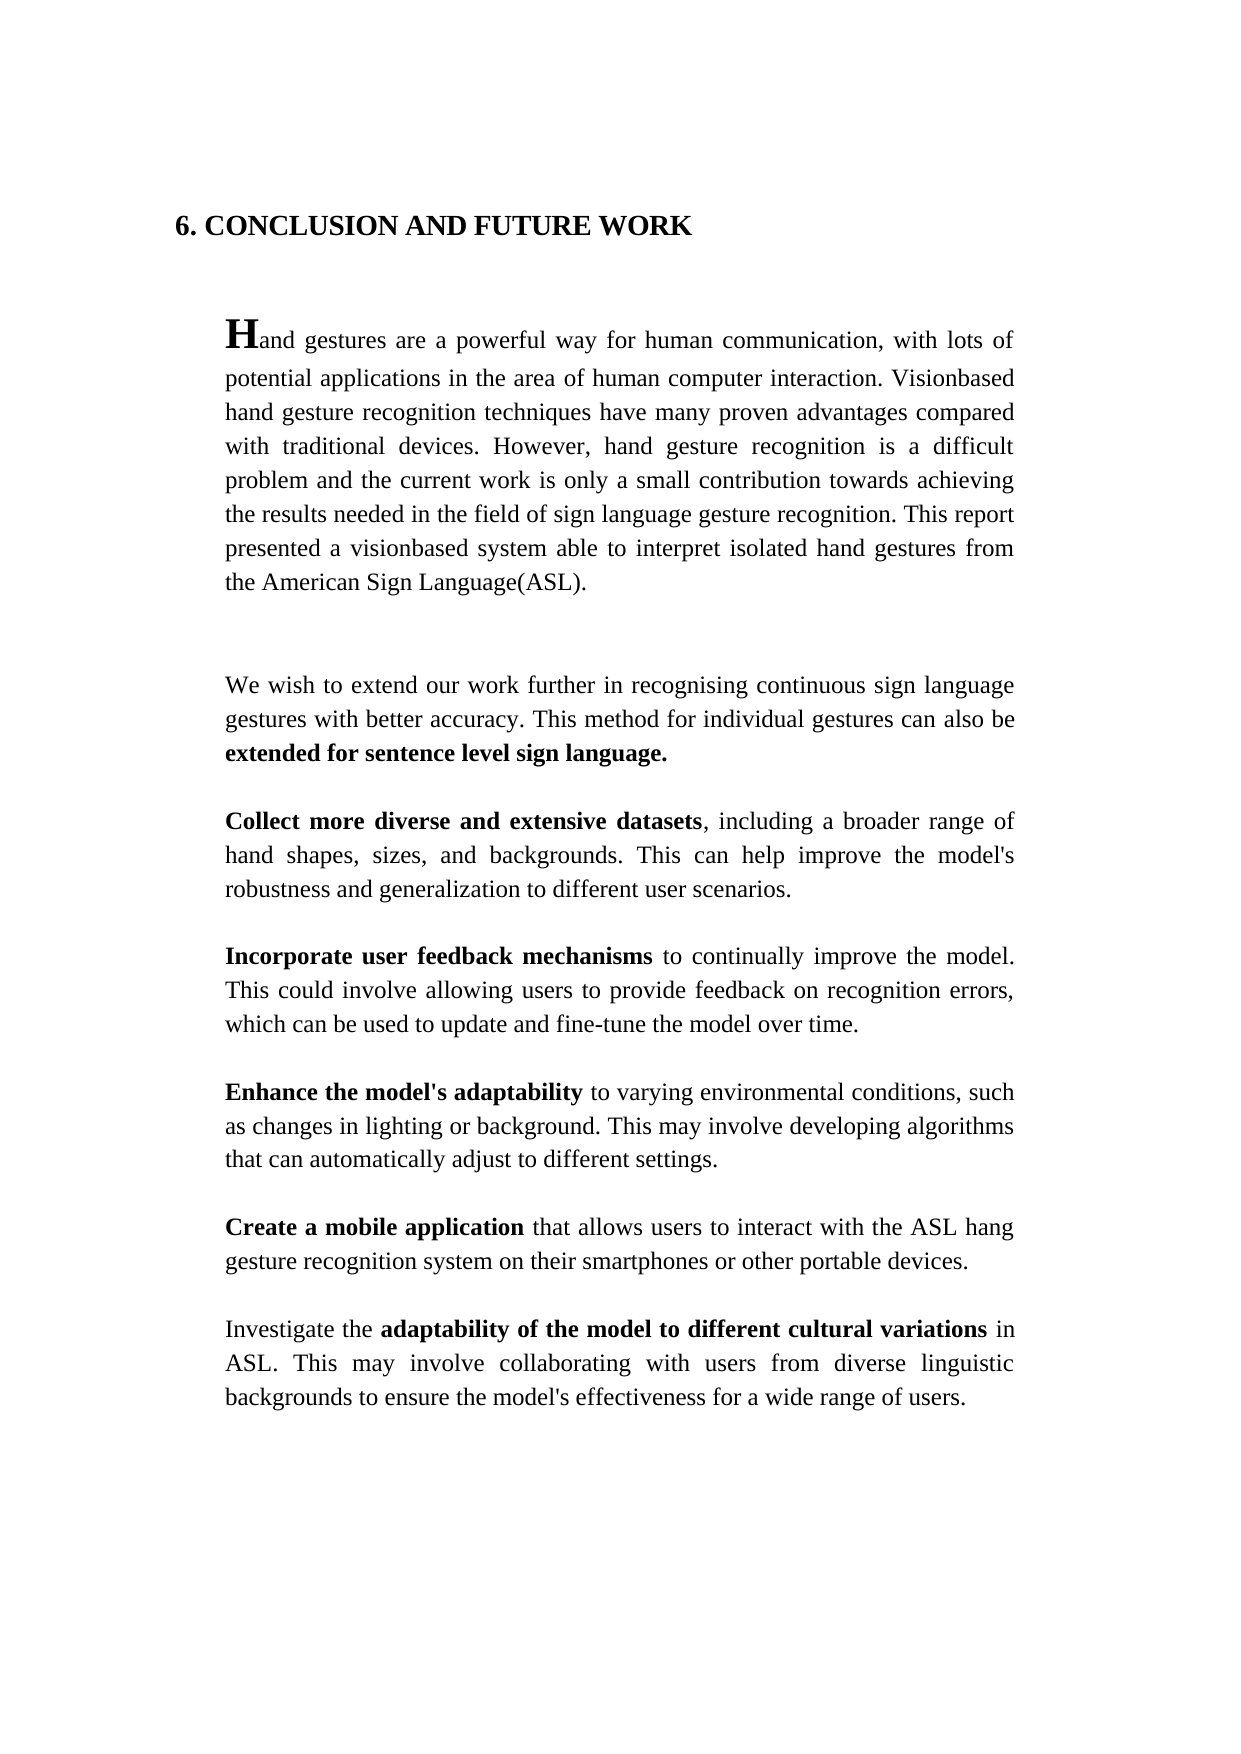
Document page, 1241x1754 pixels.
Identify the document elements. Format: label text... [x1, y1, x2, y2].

text 6. CONCLUSION AND FUTURE WORK [175, 208, 1065, 241]
text We wish to extend our work further in recognising continuous sign language gestures with better accuracy. This method for individual gestures can also be extended for sentence level sign language. [225, 671, 1015, 767]
text Investigate the adaptability of the model to different cultural variations in ASL. This may involve collaborating with users from diverse linguistic backgrounds to ensure the model's effectiveness for a wide range of users. [225, 1314, 1015, 1410]
text Hand gestures are a powerful way for human communication, with lots of potential applications in the area of human computer interaction. Vision­based hand gesture recognition techniques have many proven advantages compared with traditional devices. However, hand gesture recognition is a difficult problem and the current work is only a small contribution towards achieving the results needed in the field of sign language gesture recognition. This report presented a vision­based system able to interpret isolated hand gestures from the American Sign Language(ASL). [225, 308, 1015, 595]
text Enhance the model's adaptability to varying environmental conditions, such as changes in lighting or background. This may involve developing algorithms that can automatically adjust to different settings. [225, 1077, 1015, 1173]
text Collect more diverse and extensive datasets, including a broader range of hand shapes, sizes, and backgrounds. This can help improve the model's robustness and generalization to different user scenarios. [225, 806, 1015, 902]
text Incorporate user feedback mechanisms to continually improve the model. This could involve allowing users to provide feedback on recognition errors, which can be used to update and fine-tune the model over time. [225, 941, 1015, 1038]
text Create a mobile application that allows users to interact with the ASL hang gesture recognition system on their smartphones or other portable devices. [225, 1212, 1015, 1275]
